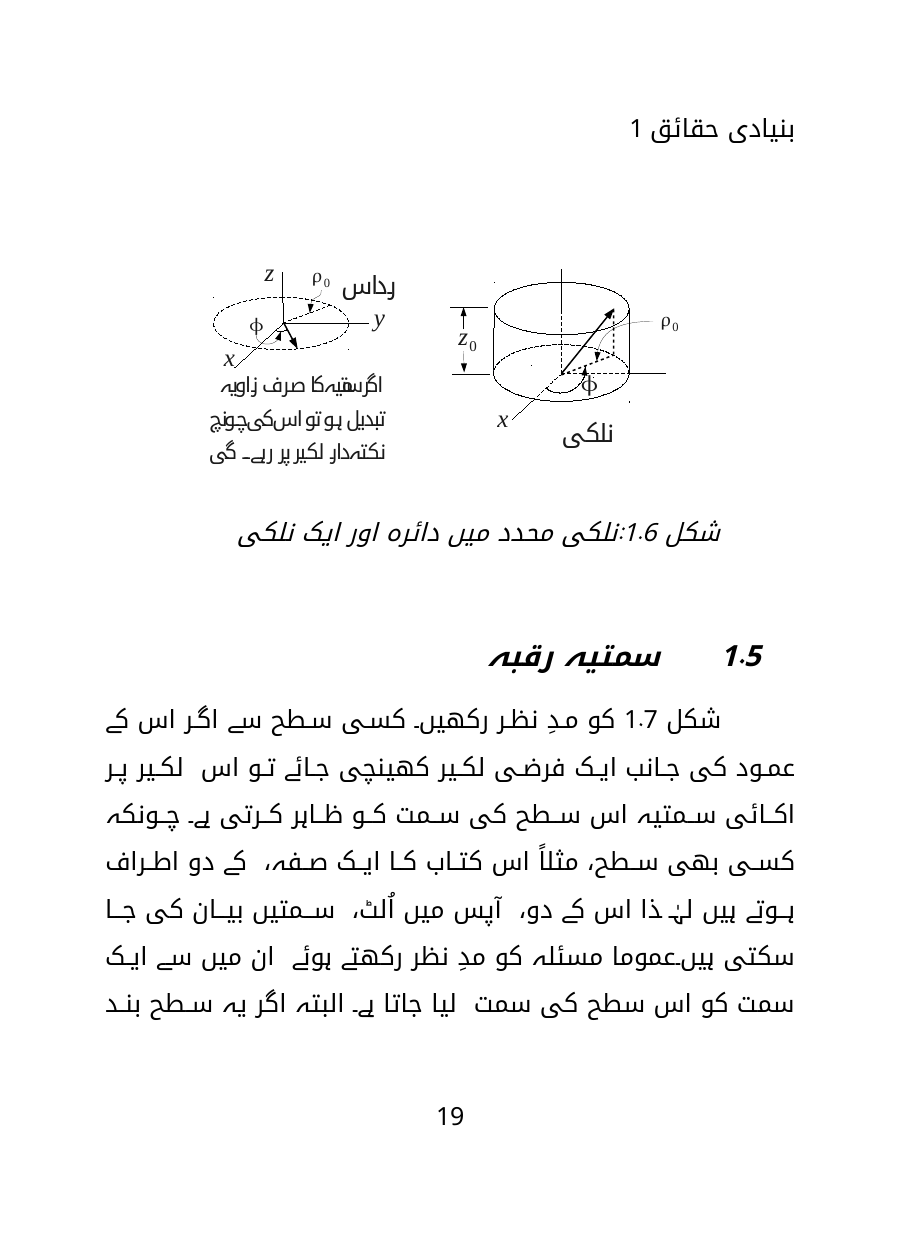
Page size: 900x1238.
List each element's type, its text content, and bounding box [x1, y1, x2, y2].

subtitle سمتیہ رقبہ [105, 629, 720, 684]
text شکل 1.7 کو مدِ نظر رکھیں۔ کسی سطح سے اگر اس کے عمود کی جانب ایک فرضی لکیر کھینچی جائے تو اس لکیر پر اکائی سمتیہ اس سطح کی سمت کو ظاہر کرتی ہے۔ چونکہ کسی بھی سطح، مثلاً اس کتاب کا ایک صفہ، کے دو اطراف ہوتے ہیں لہٰذا اس کے دو، آپس میں اُلٹ، سمتیں بیان کی جا سکتی ہیں۔عموما مسئلہ کو مدِ نظر رکھتے ہوئے ان میں سے ایک سمت کو اس سطح کی سمت لیا جاتا ہے۔ البتہ اگر یہ سطح بند سطح ہو ، مثلاً گیند کی شکل کا ہو، تب باہر جانب کو ہی اس سطح کی سمت لیا جاتا ہے۔ شکل میں اُوپر کی سطح کا رقبہہے اور اس کی سمت ہے۔ لہٰذا سمتیہ کا طول، ہے اور اس کی سمت ہے یعنی [105, 696, 795, 1028]
text شکل 1.6:نلکی محدد میں دائرہ اور ایک نلکی [180, 195, 720, 557]
